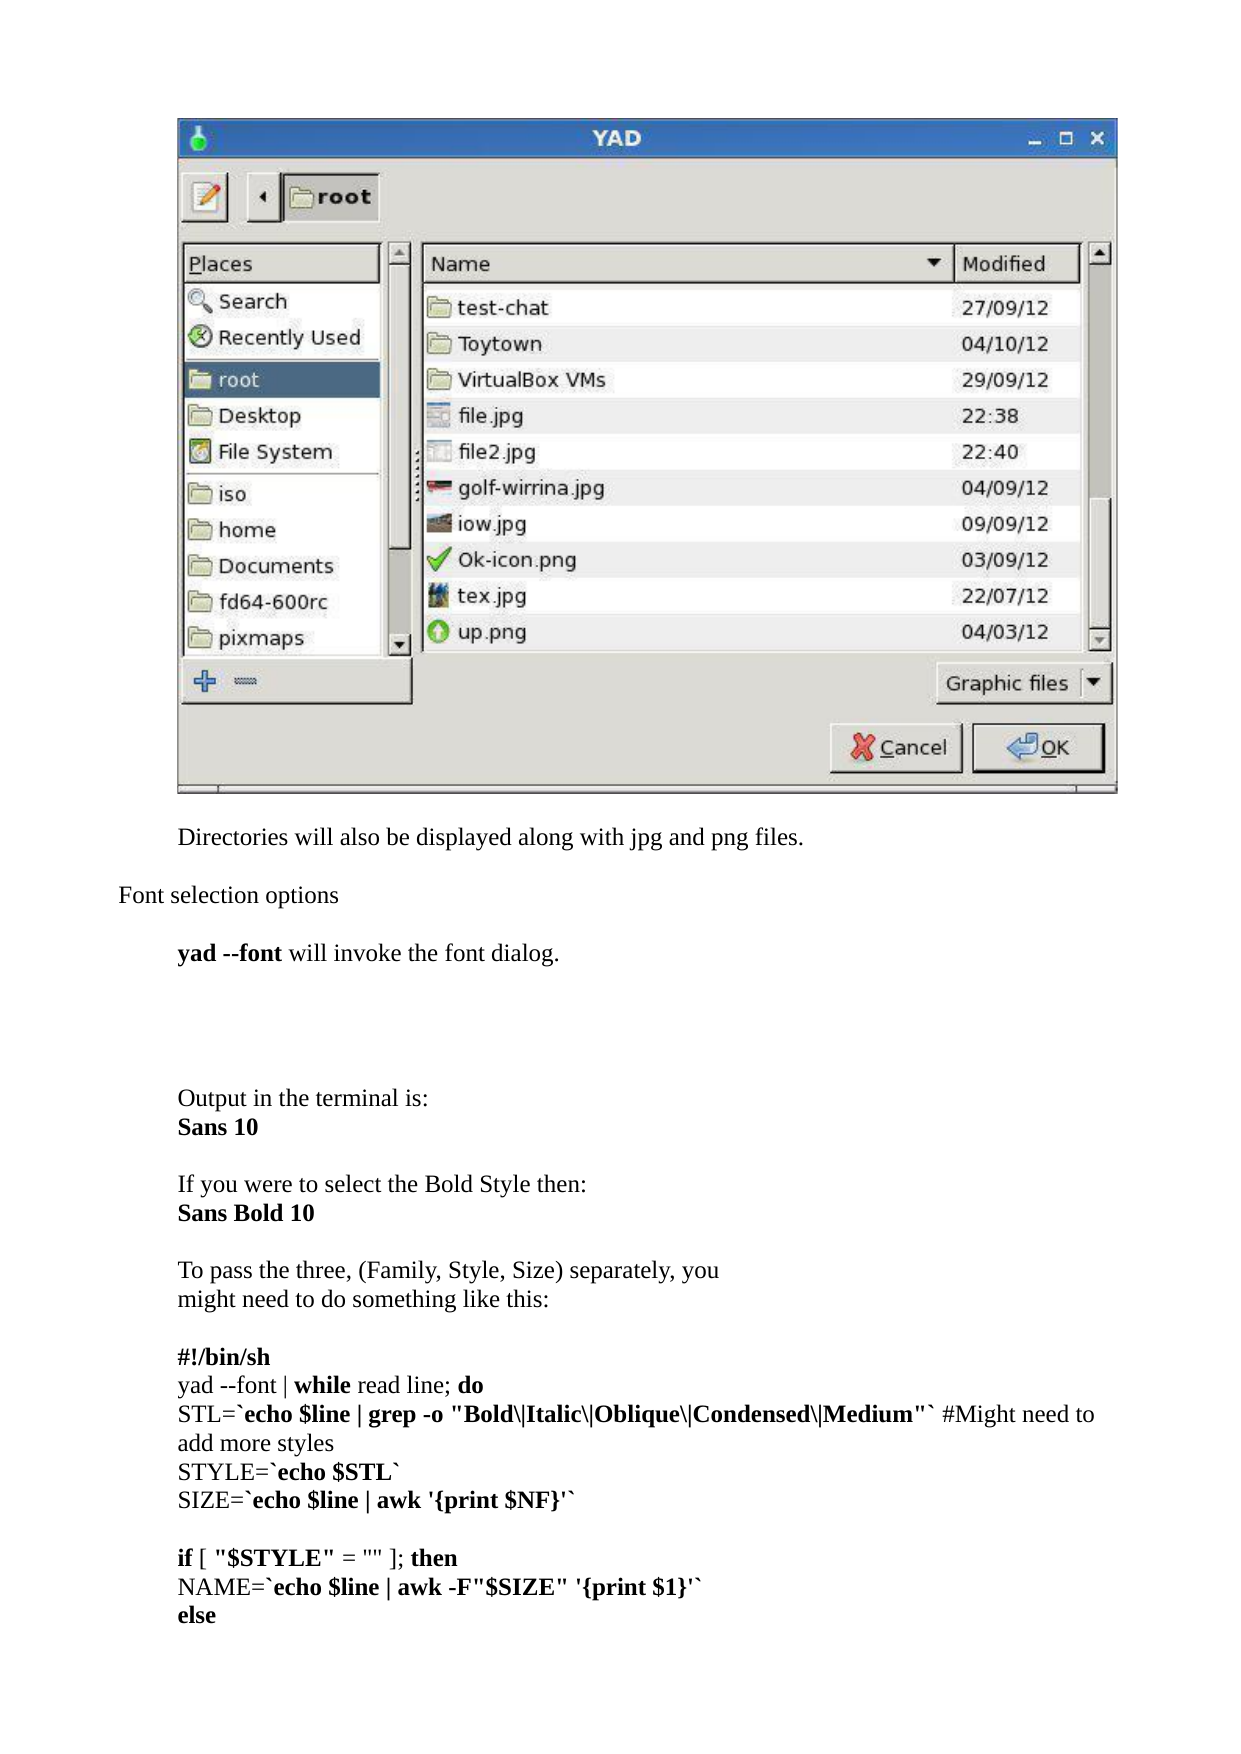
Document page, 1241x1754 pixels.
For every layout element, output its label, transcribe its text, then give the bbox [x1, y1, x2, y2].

list Directories will also be displayed along with jpg and png files. [177, 118, 1122, 851]
list yad --font will invoke the font dialog. Output in the terminal is: Sans 10 If you were to select the Bold Style then: Sans Bold 10 To pass the three, (Family, Style, Size) separately, you might need to do something like this: #!/bin/sh yad --font | while read line; do STL=`echo $line | grep -o "Bold\|Italic\|Oblique\|Condensed\|Medium"` #Might need to add more styles STYLE=`echo $STL` SIZE=`echo $line | awk '{print $NF}'` if [ "$STYLE" = "" ]; then NAME=`echo $line | awk -F"$SIZE" '{print $1}'` else [177, 909, 1122, 1629]
picture [177, 118, 1118, 794]
subtitle Font selection options [118, 880, 1122, 909]
